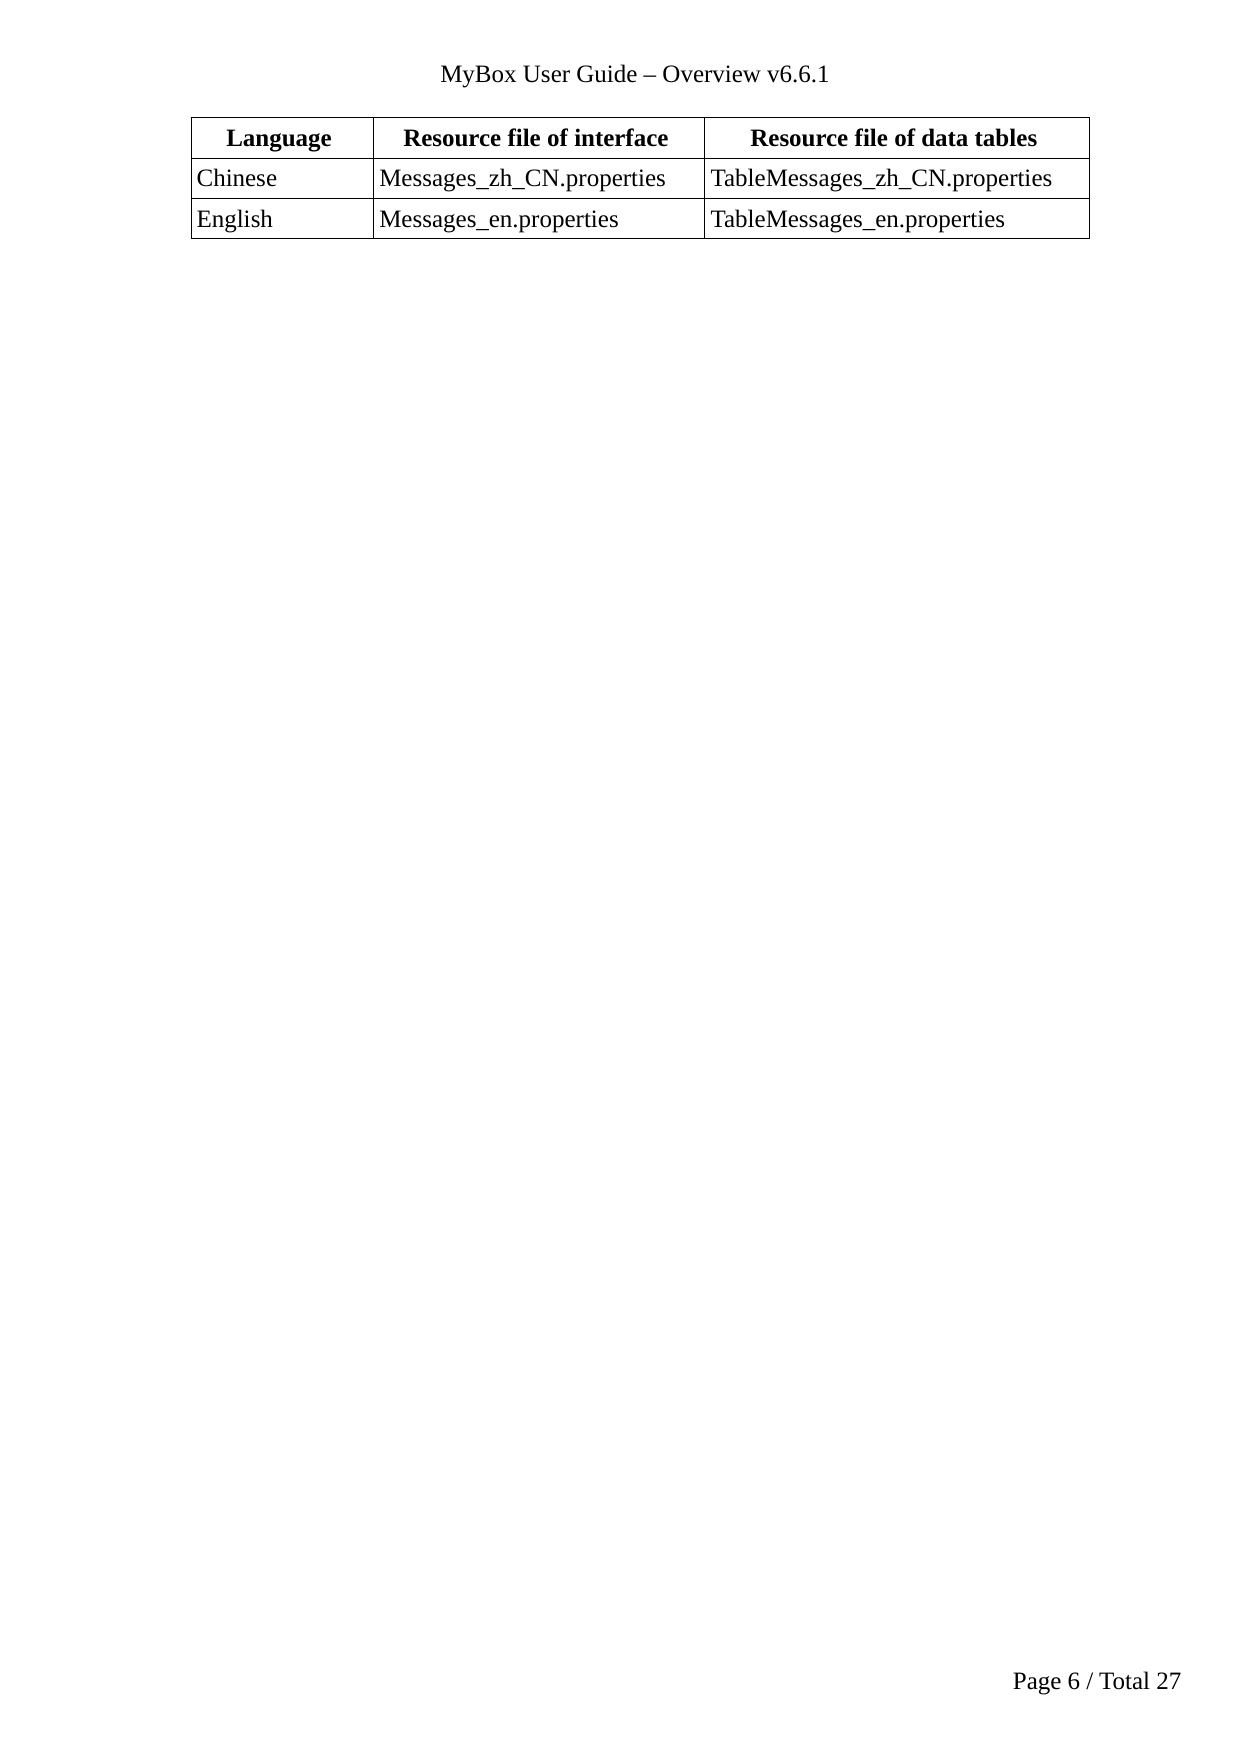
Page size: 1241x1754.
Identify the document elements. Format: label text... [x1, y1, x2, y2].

table_header Language [192, 118, 373, 158]
table_cell Messages_en.properties [374, 199, 704, 238]
table_cell TableMessages_zh_CN.properties [705, 159, 1089, 198]
table_cell English [192, 199, 373, 238]
table_header Resource file of data tables [705, 118, 1089, 158]
table_cell Messages_zh_CN.properties [374, 159, 704, 198]
table_cell Chinese [192, 159, 373, 198]
table_cell TableMessages_en.properties [705, 199, 1089, 238]
table_header Resource file of interface [374, 118, 704, 158]
